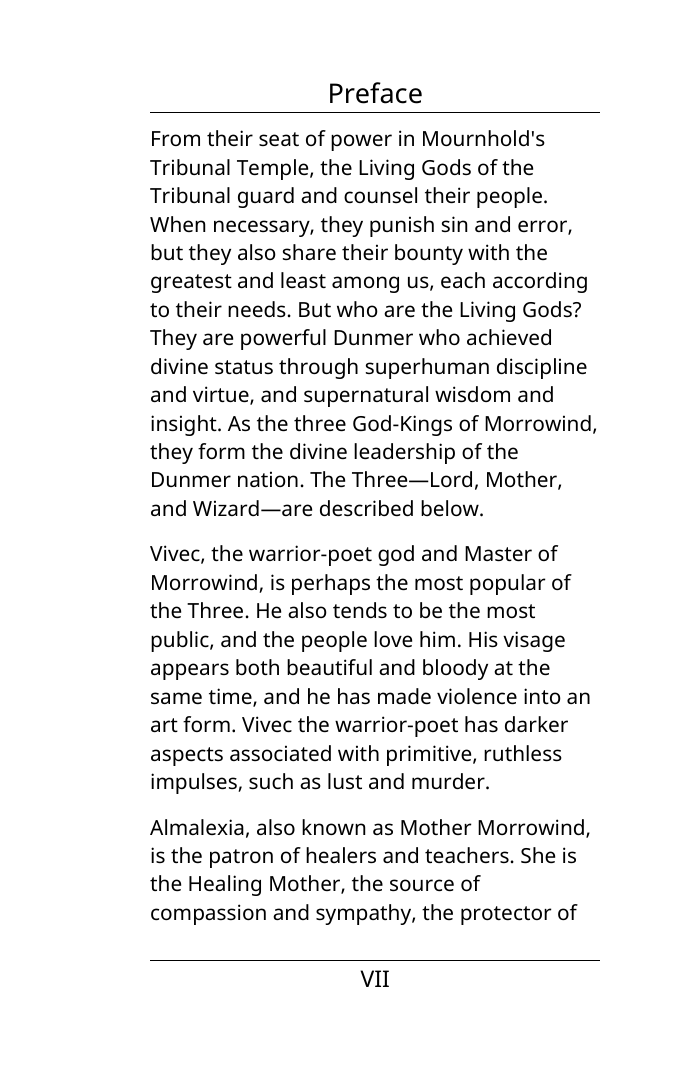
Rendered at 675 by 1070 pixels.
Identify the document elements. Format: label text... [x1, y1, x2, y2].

text Almalexia, also known as Mother Morrowind, is the patron of healers and teachers. She is the Healing Mother, the source of compassion and sympathy, the protector of [150, 813, 600, 926]
text Vivec, the warrior-poet god and Master of Morrowind, is perhaps the most popular of the Three. He also tends to be the most public, and the people love him. His visage appears both beautiful and bloody at the same time, and he has made violence into an art form. Vivec the warrior-poet has darker aspects associated with primitive, ruthless impulses, such as lust and murder. [150, 539, 600, 796]
text From their seat of power in Mournhold's Tribunal Temple, the Living Gods of the Tribunal guard and counsel their people. When necessary, they punish sin and error, but they also share their bounty with the greatest and least among us, each according to their needs. But who are the Living Gods? They are powerful Dunmer who achieved divine status through superhuman discipline and virtue, and supernatural wisdom and insight. As the three God-Kings of Morrowind, they form the divine leadership of the Dunmer nation. The Three—Lord, Mother, and Wizard—are described below. [150, 124, 600, 522]
